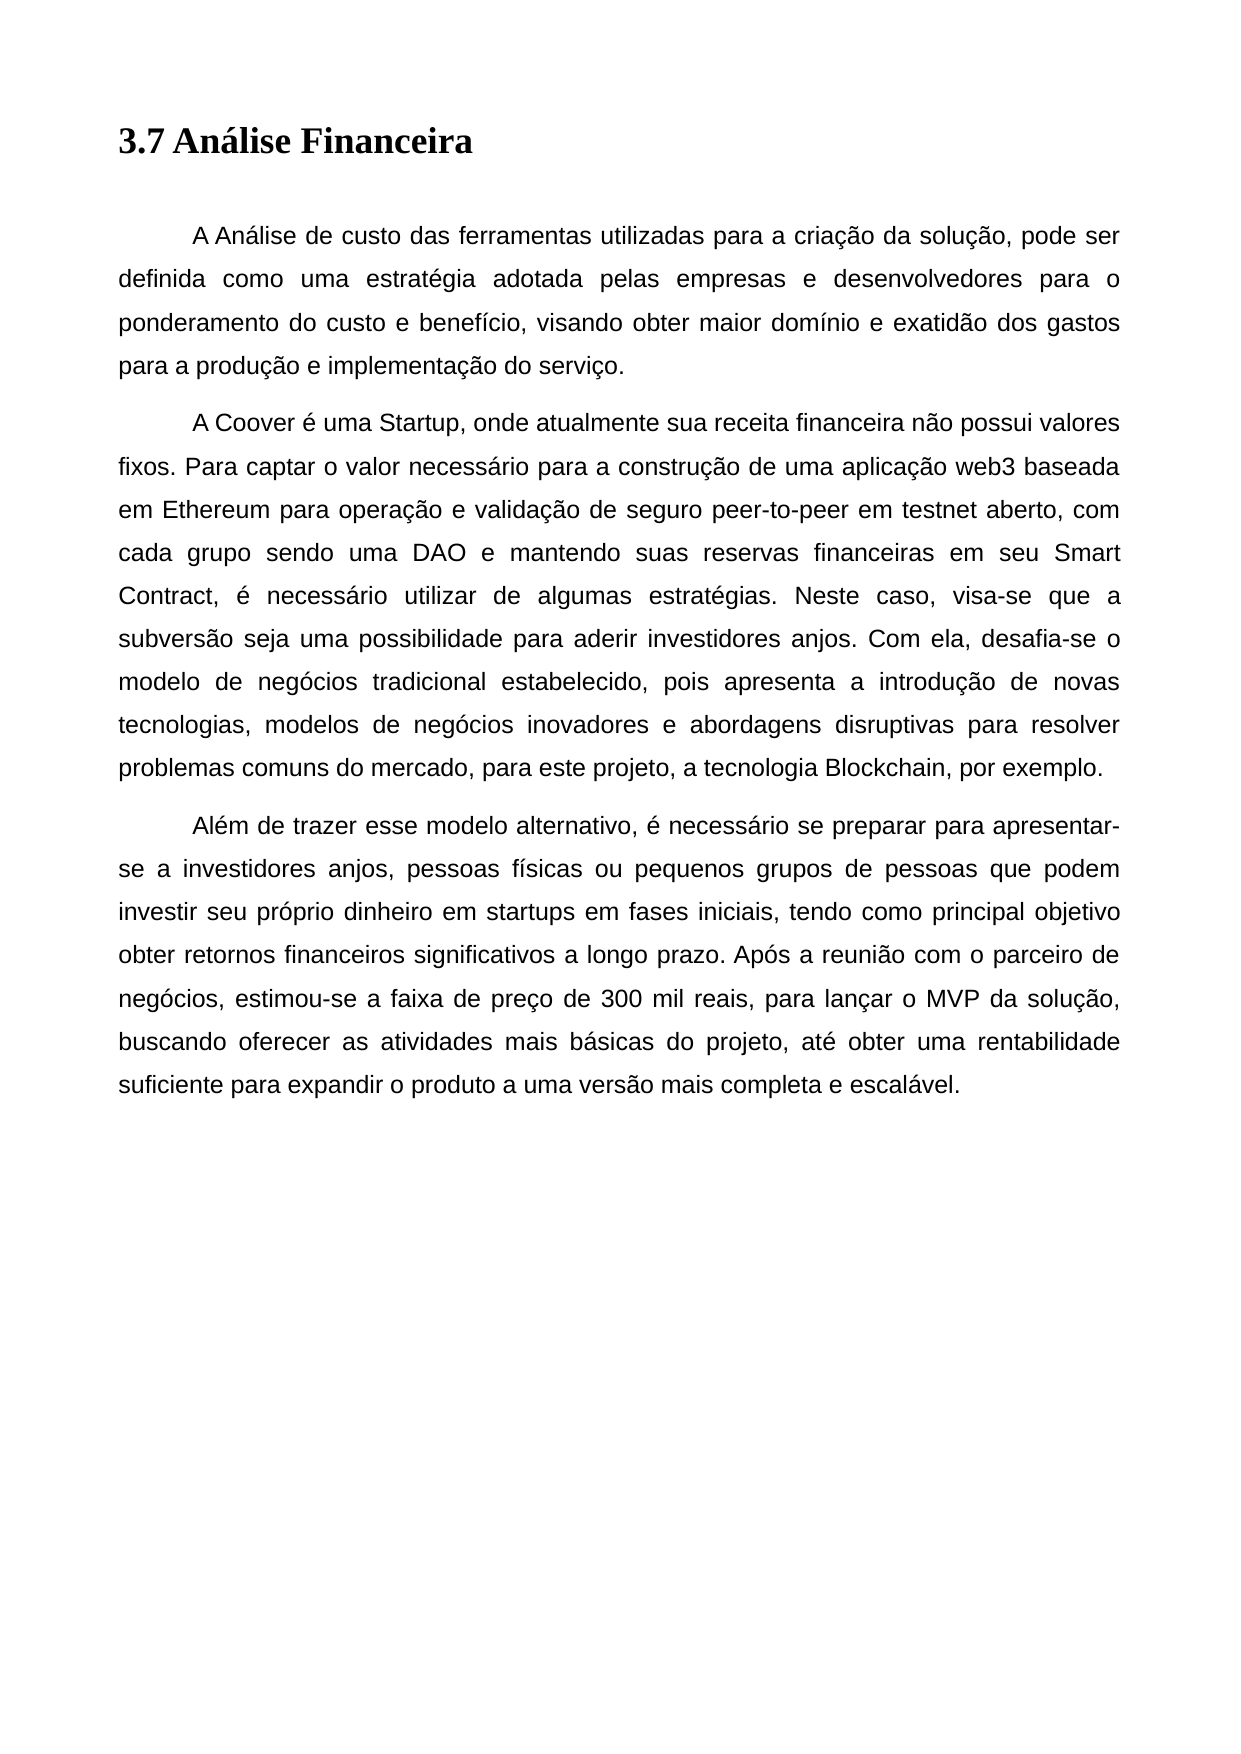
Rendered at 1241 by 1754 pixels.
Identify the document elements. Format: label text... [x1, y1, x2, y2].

subtitle 3.7 Análise Financeira [118, 118, 1122, 161]
text A Coover é uma Startup, onde atualmente sua receita financeira não possui valores fixos. Para captar o valor necessário para a construção de uma aplicação web3 baseada em Ethereum para operação e validação de seguro peer-to-peer em testnet aberto, com cada grupo sendo uma DAO e mantendo suas reservas financeiras em seu Smart Contract, é necessário utilizar de algumas estratégias. Neste caso, visa-se que a subversão seja uma possibilidade para aderir investidores anjos. Com ela, desafia-se o modelo de negócios tradicional estabelecido, pois apresenta a introdução de novas tecnologias, modelos de negócios inovadores e abordagens disruptivas para resolver problemas comuns do mercado, para este projeto, a tecnologia Blockchain, por exemplo. [118, 408, 1122, 782]
text A Análise de custo das ferramentas utilizadas para a criação da solução, pode ser definida como uma estratégia adotada pelas empresas e desenvolvedores para o ponderamento do custo e benefício, visando obter maior domínio e exatidão dos gastos para a produção e implementação do serviço. [118, 221, 1122, 379]
text Além de trazer esse modelo alternativo, é necessário se preparar para apresentar-se a investidores anjos, pessoas físicas ou pequenos grupos de pessoas que podem investir seu próprio dinheiro em startups em fases iniciais, tendo como principal objetivo obter retornos financeiros significativos a longo prazo. Após a reunião com o parceiro de negócios, estimou-se a faixa de preço de 300 mil reais, para lançar o MVP da solução, buscando oferecer as atividades mais básicas do projeto, até obter uma rentabilidade suficiente para expandir o produto a uma versão mais completa e escalável. [118, 811, 1122, 1099]
